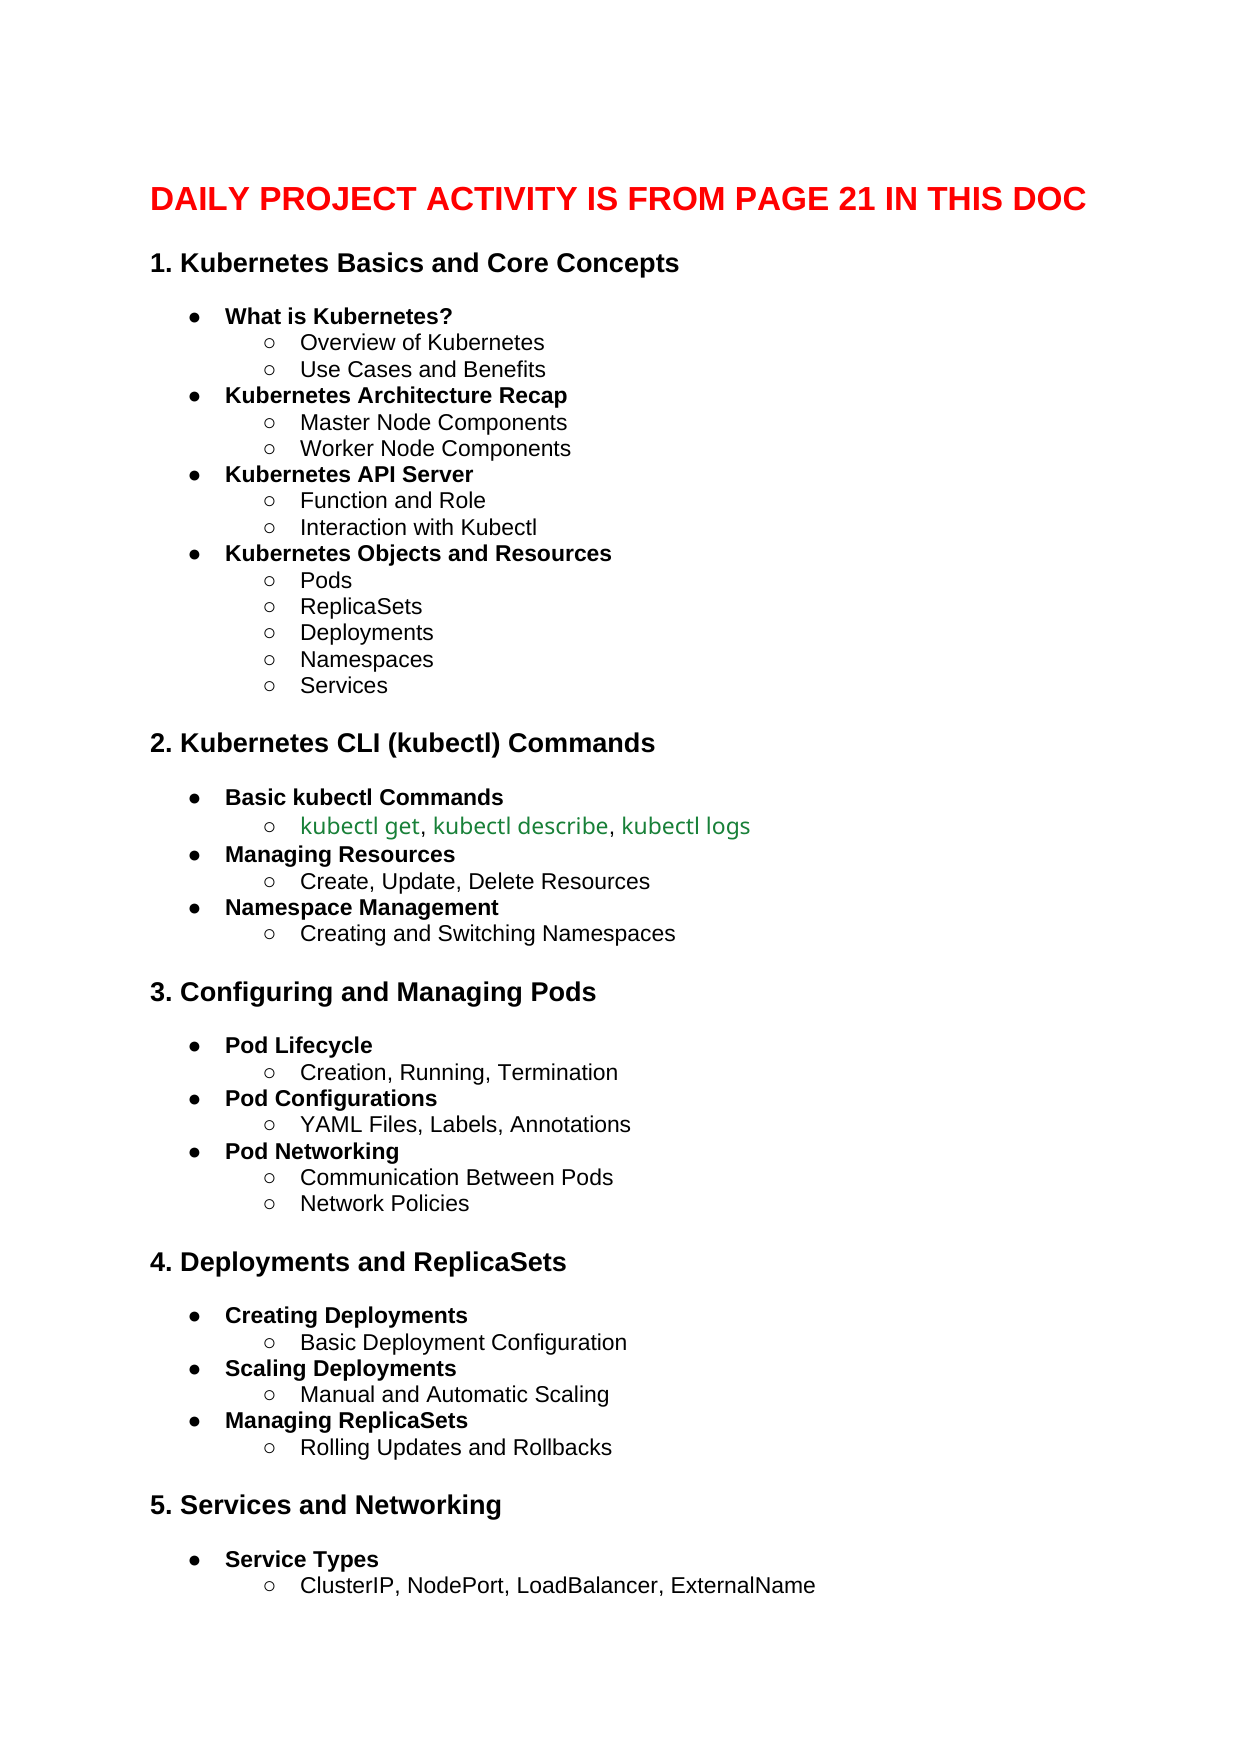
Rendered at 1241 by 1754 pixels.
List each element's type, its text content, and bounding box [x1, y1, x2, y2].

list Kubernetes Architecture Recap [187, 382, 1090, 408]
list Services [262, 672, 1090, 698]
list Deployments [262, 619, 1090, 646]
list ClusterIP, NodePort, LoadBalancer, ExternalName [262, 1572, 1090, 1598]
list What is Kubernetes? [187, 303, 1090, 329]
list Creation, Running, Termination [262, 1058, 1090, 1085]
list Kubernetes Objects and Resources [187, 540, 1090, 567]
list Use Cases and Benefits [262, 356, 1090, 382]
list Interaction with Kubectl [262, 514, 1090, 540]
list Communication Between Pods [262, 1164, 1090, 1190]
list Rolling Updates and Rollbacks [262, 1434, 1090, 1460]
list Manual and Automatic Scaling [262, 1381, 1090, 1407]
list Namespaces [262, 646, 1090, 672]
list Namespace Management [187, 894, 1090, 920]
list Create, Update, Delete Resources [262, 868, 1090, 894]
list Managing ReplicaSets [187, 1407, 1090, 1434]
list Basic Deployment Configuration [262, 1328, 1090, 1355]
list ReplicaSets [262, 593, 1090, 619]
subtitle 5. Services and Networking [150, 1489, 1090, 1521]
list Master Node Components [262, 408, 1090, 435]
list Pods [262, 567, 1090, 593]
list Pod Networking [187, 1138, 1090, 1164]
list Function and Role [262, 487, 1090, 514]
list Worker Node Components [262, 435, 1090, 461]
list Basic kubectl Commands [187, 784, 1090, 810]
list Pod Configurations [187, 1085, 1090, 1111]
list Managing Resources [187, 841, 1090, 868]
list YAML Files, Labels, Annotations [262, 1111, 1090, 1138]
list Overview of Kubernetes [262, 329, 1090, 356]
subtitle DAILY PROJECT ACTIVITY IS FROM PAGE 21 IN THIS DOC [150, 179, 1090, 218]
list Scaling Deployments [187, 1355, 1090, 1381]
list Network Policies [262, 1190, 1090, 1217]
list Kubernetes API Server [187, 461, 1090, 487]
list Service Types [187, 1546, 1090, 1572]
list Creating and Switching Namespaces [262, 920, 1090, 947]
list Creating Deployments [187, 1302, 1090, 1328]
list kubectl get, kubectl describe, kubectl logs [262, 810, 1090, 841]
subtitle 3. Configuring and Managing Pods [150, 976, 1090, 1007]
subtitle 1. Kubernetes Basics and Core Concepts [150, 247, 1090, 278]
subtitle 4. Deployments and ReplicaSets [150, 1246, 1090, 1277]
subtitle 2. Kubernetes CLI (kubectl) Commands [150, 727, 1090, 759]
list Pod Lifecycle [187, 1032, 1090, 1058]
